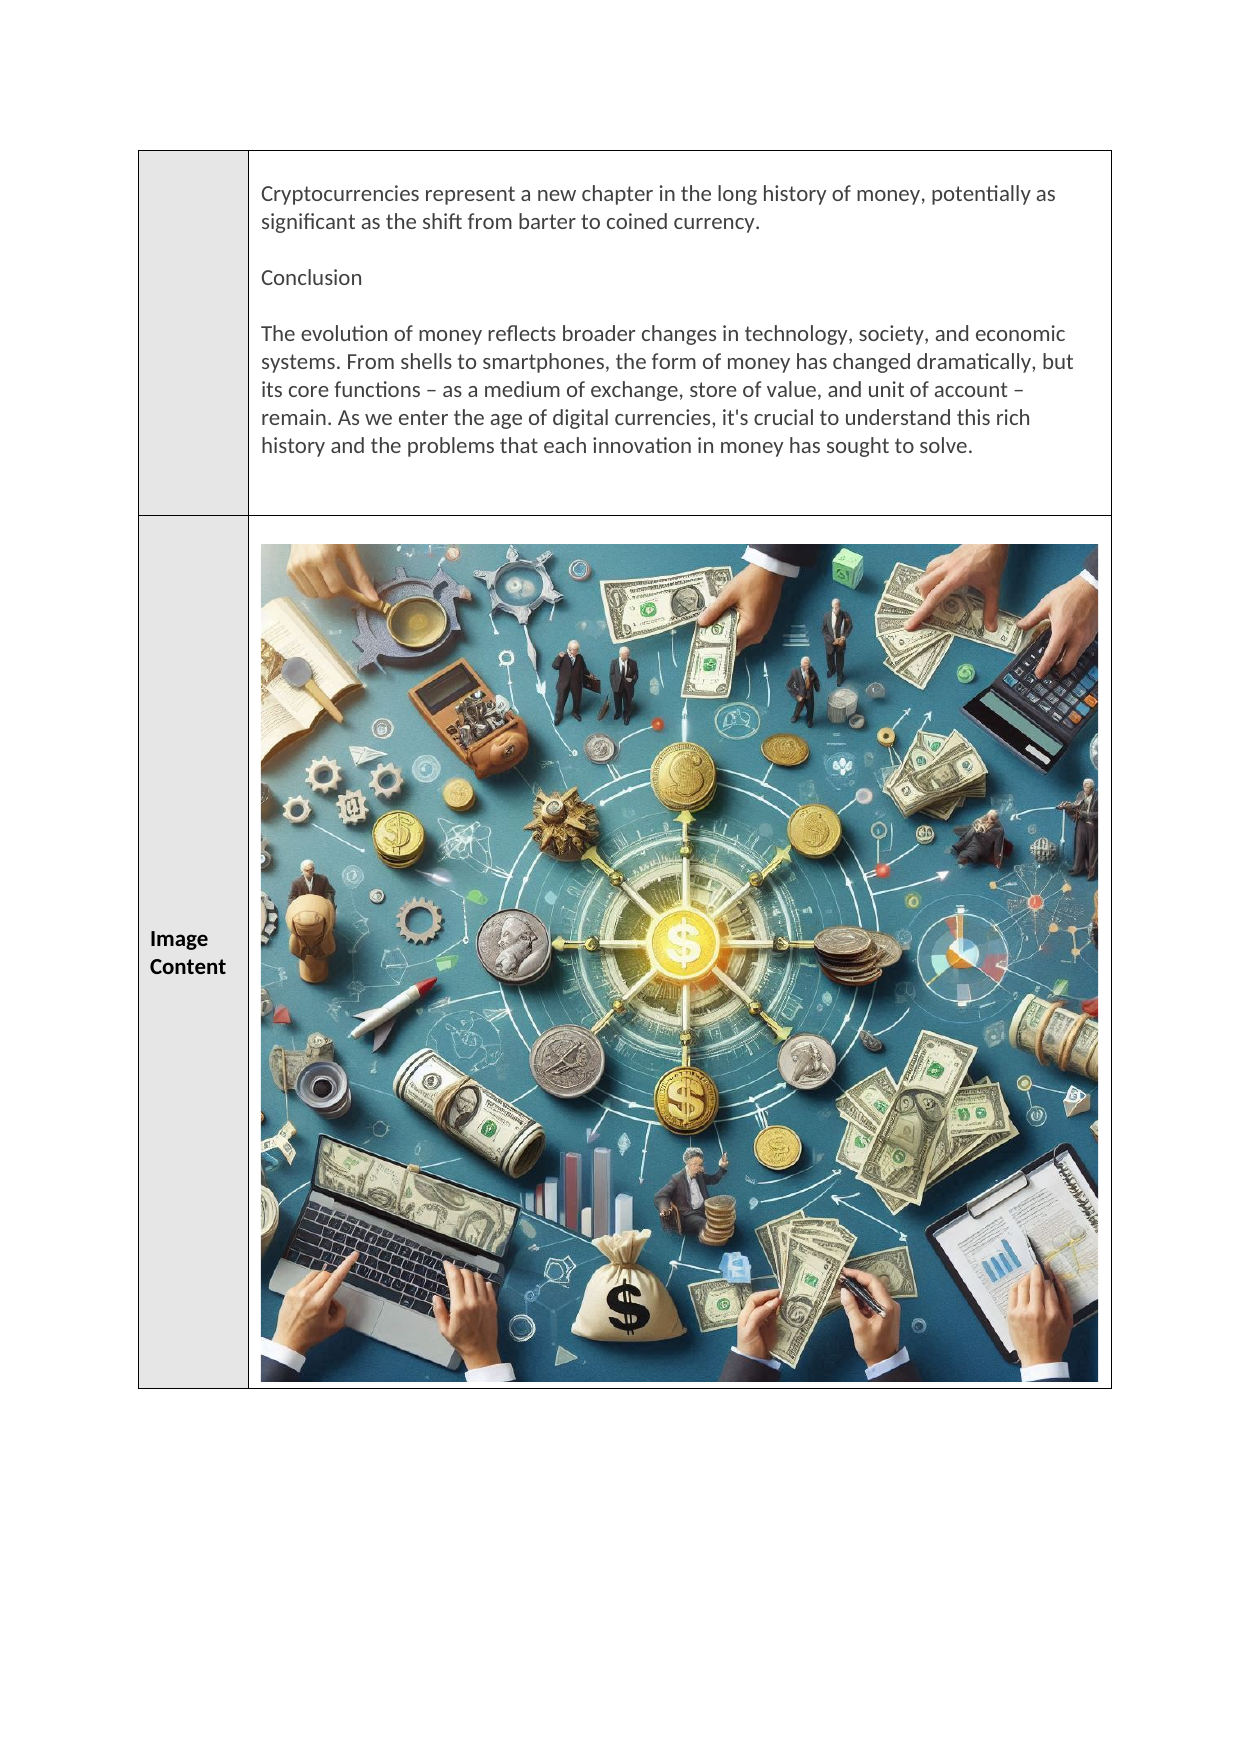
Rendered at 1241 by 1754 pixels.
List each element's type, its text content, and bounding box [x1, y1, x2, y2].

table_cell [139, 151, 248, 515]
table_cell ​ [249, 516, 1111, 1388]
table_cell Image Content [139, 516, 248, 1388]
picture [260, 544, 1099, 1382]
table_cell Cryptocurrencies represent a new chapter in the long history of money, potentially as significant as the shift from barter to coined currency. Conclusion The evolution of money reflects broader changes in technology, society, and economic systems. From shells to smartphones, the form of money has changed dramatically, but its core functions – as a medium of exchange, store of value, and unit of account – remain. As we enter the age of digital currencies, it's crucial to understand this rich history and the problems that each innovation in money has sought to solve. [249, 151, 1111, 515]
